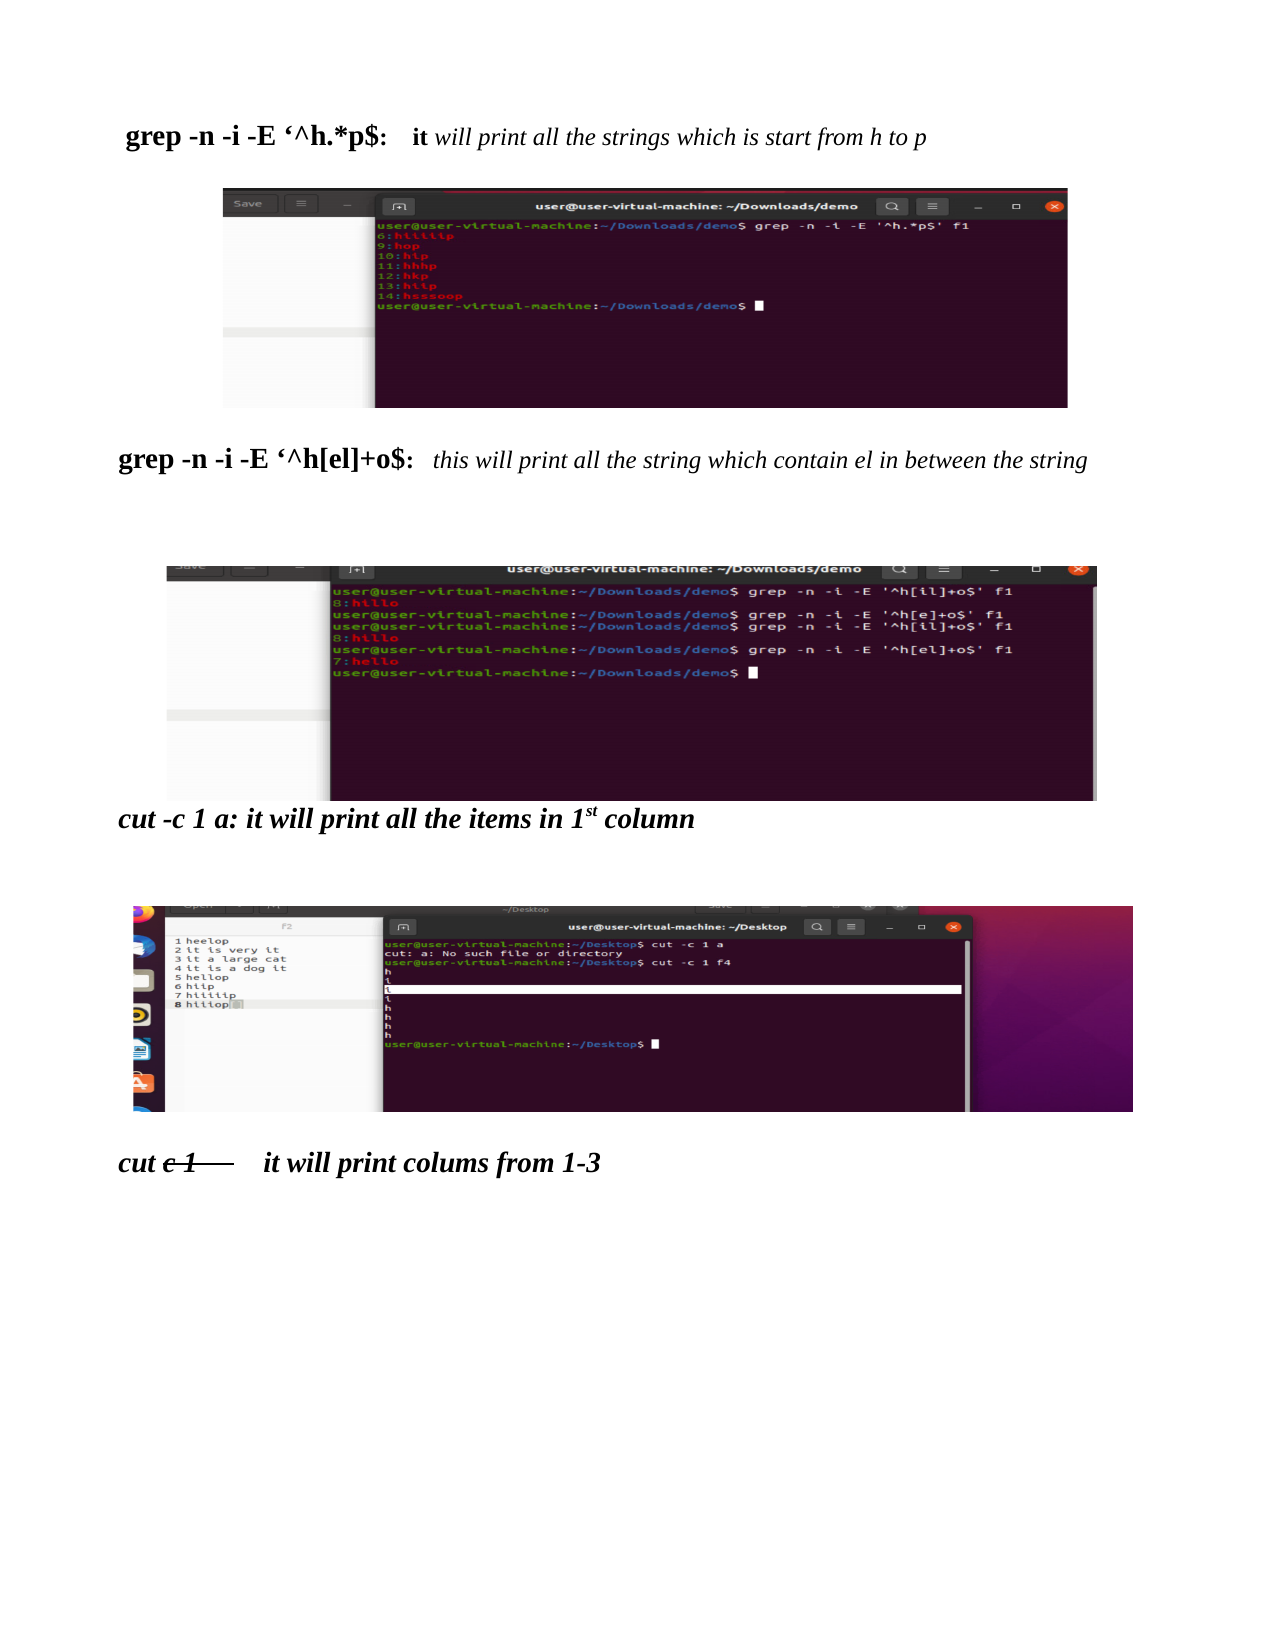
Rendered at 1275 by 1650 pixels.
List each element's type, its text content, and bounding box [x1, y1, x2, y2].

text cut -c 1 a: it will print all the items in 1st column [118, 541, 1157, 834]
text grep -n -i -E ‘^h.*p$: it will print all the strings which is start from h to p [118, 118, 1157, 152]
text cut c 1 it will print colums from 1-3 [118, 1145, 1157, 1178]
picture [133, 906, 1133, 1112]
picture [166, 566, 1097, 801]
picture [222, 188, 1068, 408]
text grep -n -i -E ‘^h[el]+o$: this will print all the string which contain el in between the string [118, 441, 1157, 474]
